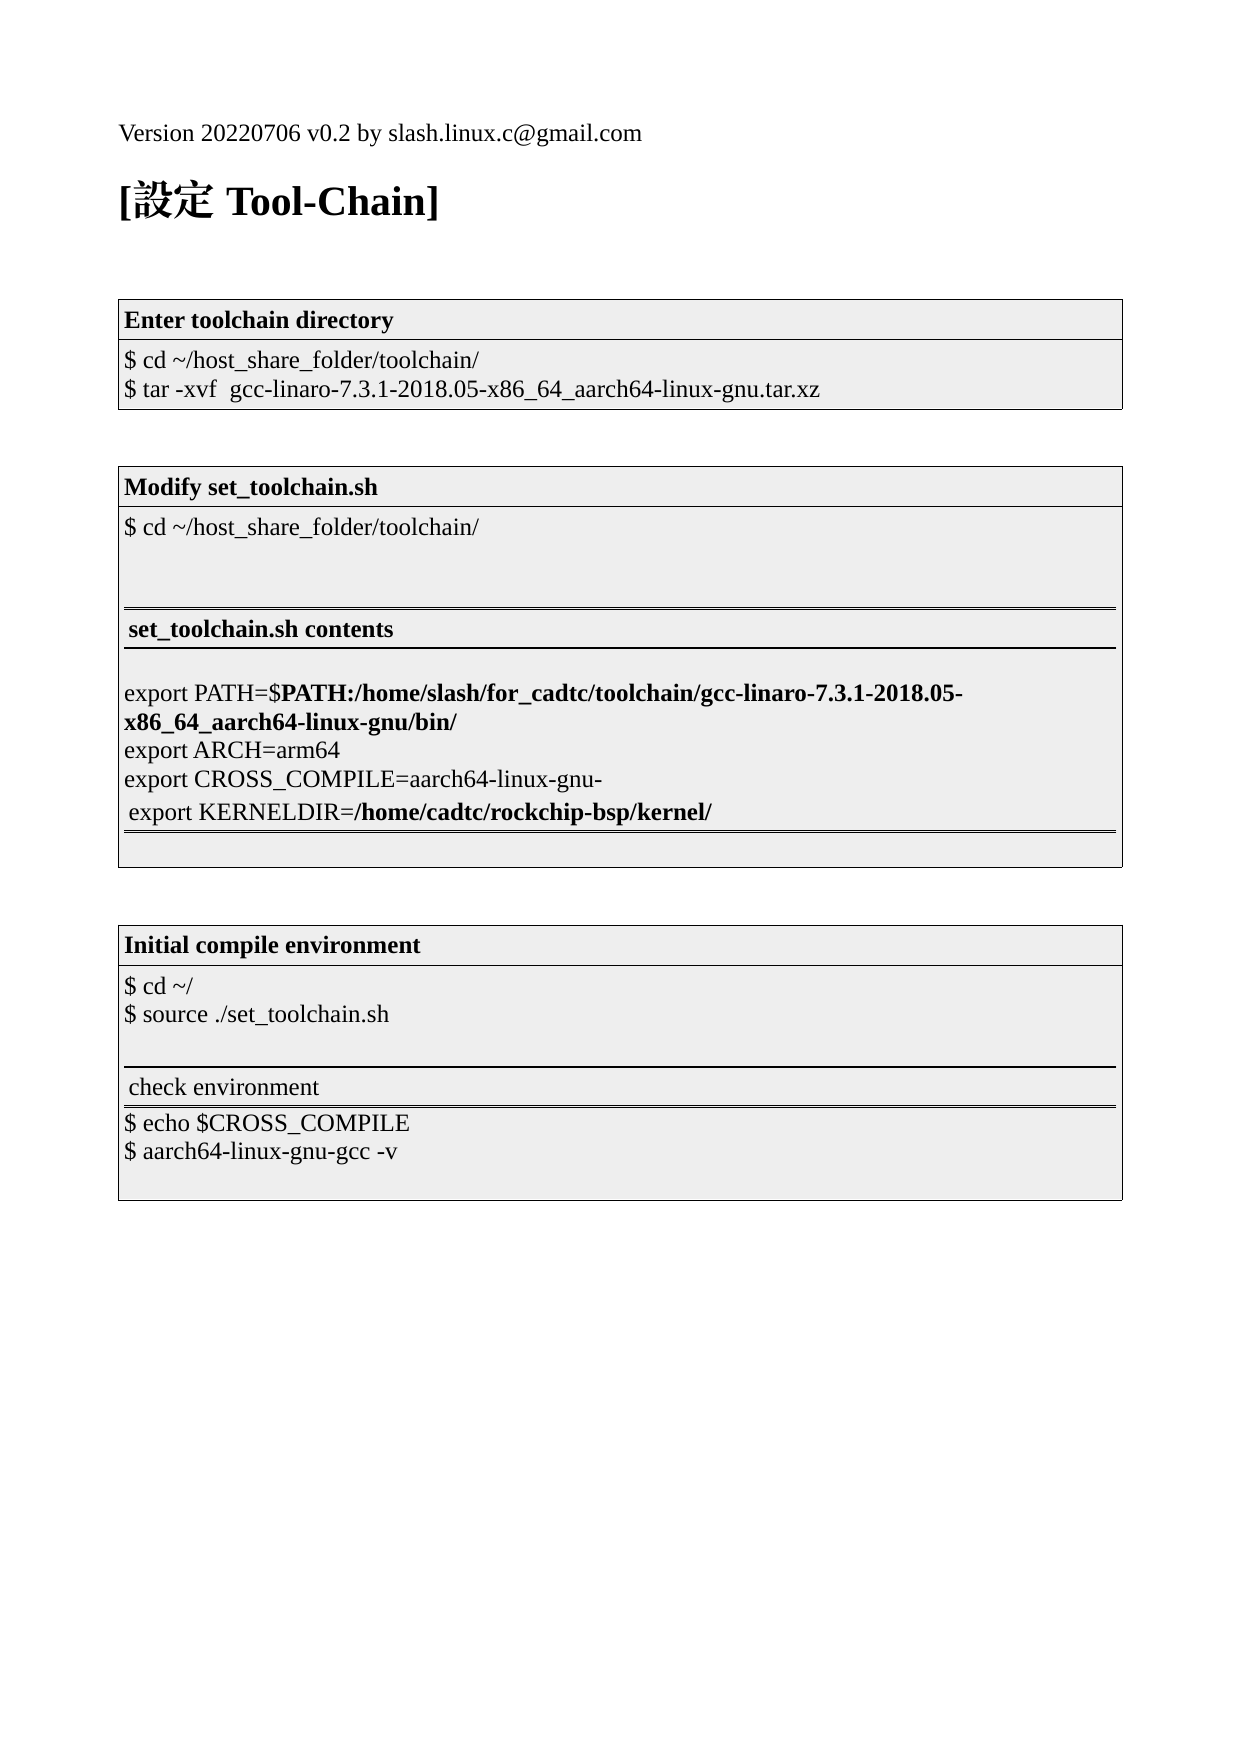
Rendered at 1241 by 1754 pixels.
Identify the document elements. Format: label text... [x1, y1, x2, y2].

table_header Modify set_toolchain.sh [119, 467, 1122, 506]
subtitle [設定 Tool-Chain] [118, 176, 1122, 224]
table_cell $ cd ~/host_share_folder/toolchain/ set_toolchain.sh contents export PATH=$PATH:/home/slash/for_cadtc/toolchain/gcc-linaro-7.3.1-2018.05-x86_64_aarch64-linux-gnu/bin/ export ARCH=arm64 export CROSS_COMPILE=aarch64-linux-gnu- export KERNELDIR=/home/cadtc/rockchip-bsp/kernel/ [119, 507, 1122, 867]
table_header Enter toolchain directory [119, 300, 1122, 339]
table_cell $ cd ~/ $ source ./set_toolchain.sh check environment $ echo $CROSS_COMPILE $ aarch64-linux-gnu-gcc -v [119, 966, 1122, 1199]
table_cell $ cd ~/host_share_folder/toolchain/ $ tar -xvf gcc-linaro-7.3.1-2018.05-x86_64_aarch64-linux-gnu.tar.xz [119, 340, 1122, 408]
table_header Initial compile environment [119, 926, 1122, 965]
